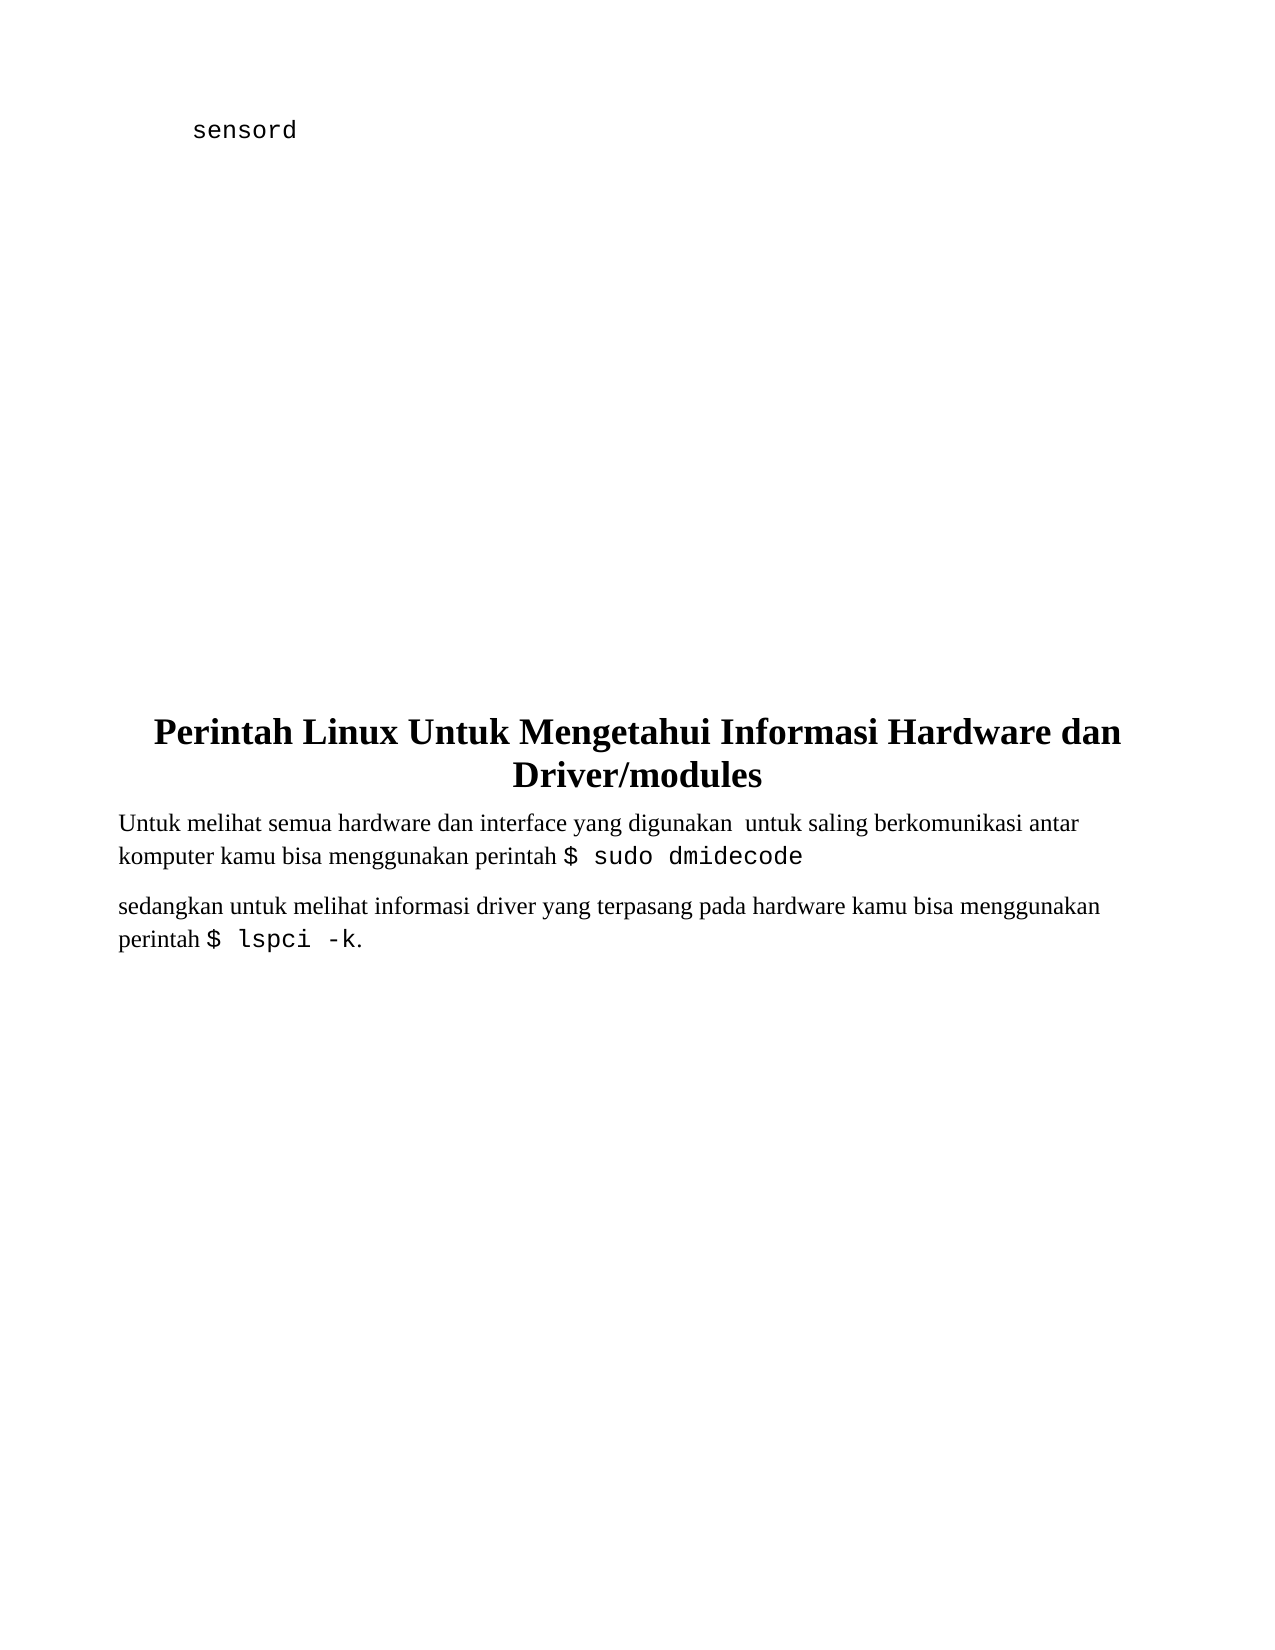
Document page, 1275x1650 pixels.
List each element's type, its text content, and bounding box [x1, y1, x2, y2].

text sedangkan untuk melihat informasi driver yang terpasang pada hardware kamu bisa menggunakan perintah $ lspci -k. [118, 891, 1157, 955]
text Untuk melihat semua hardware dan interface yang digunakan untuk saling berkomunikasi antar komputer kamu bisa menggunakan perintah $ sudo dmidecode [118, 808, 1157, 872]
subtitle Perintah Linux Untuk Mengetahui Informasi Hardware dan Driver/modules [118, 709, 1157, 795]
list sensord [162, 118, 1157, 669]
